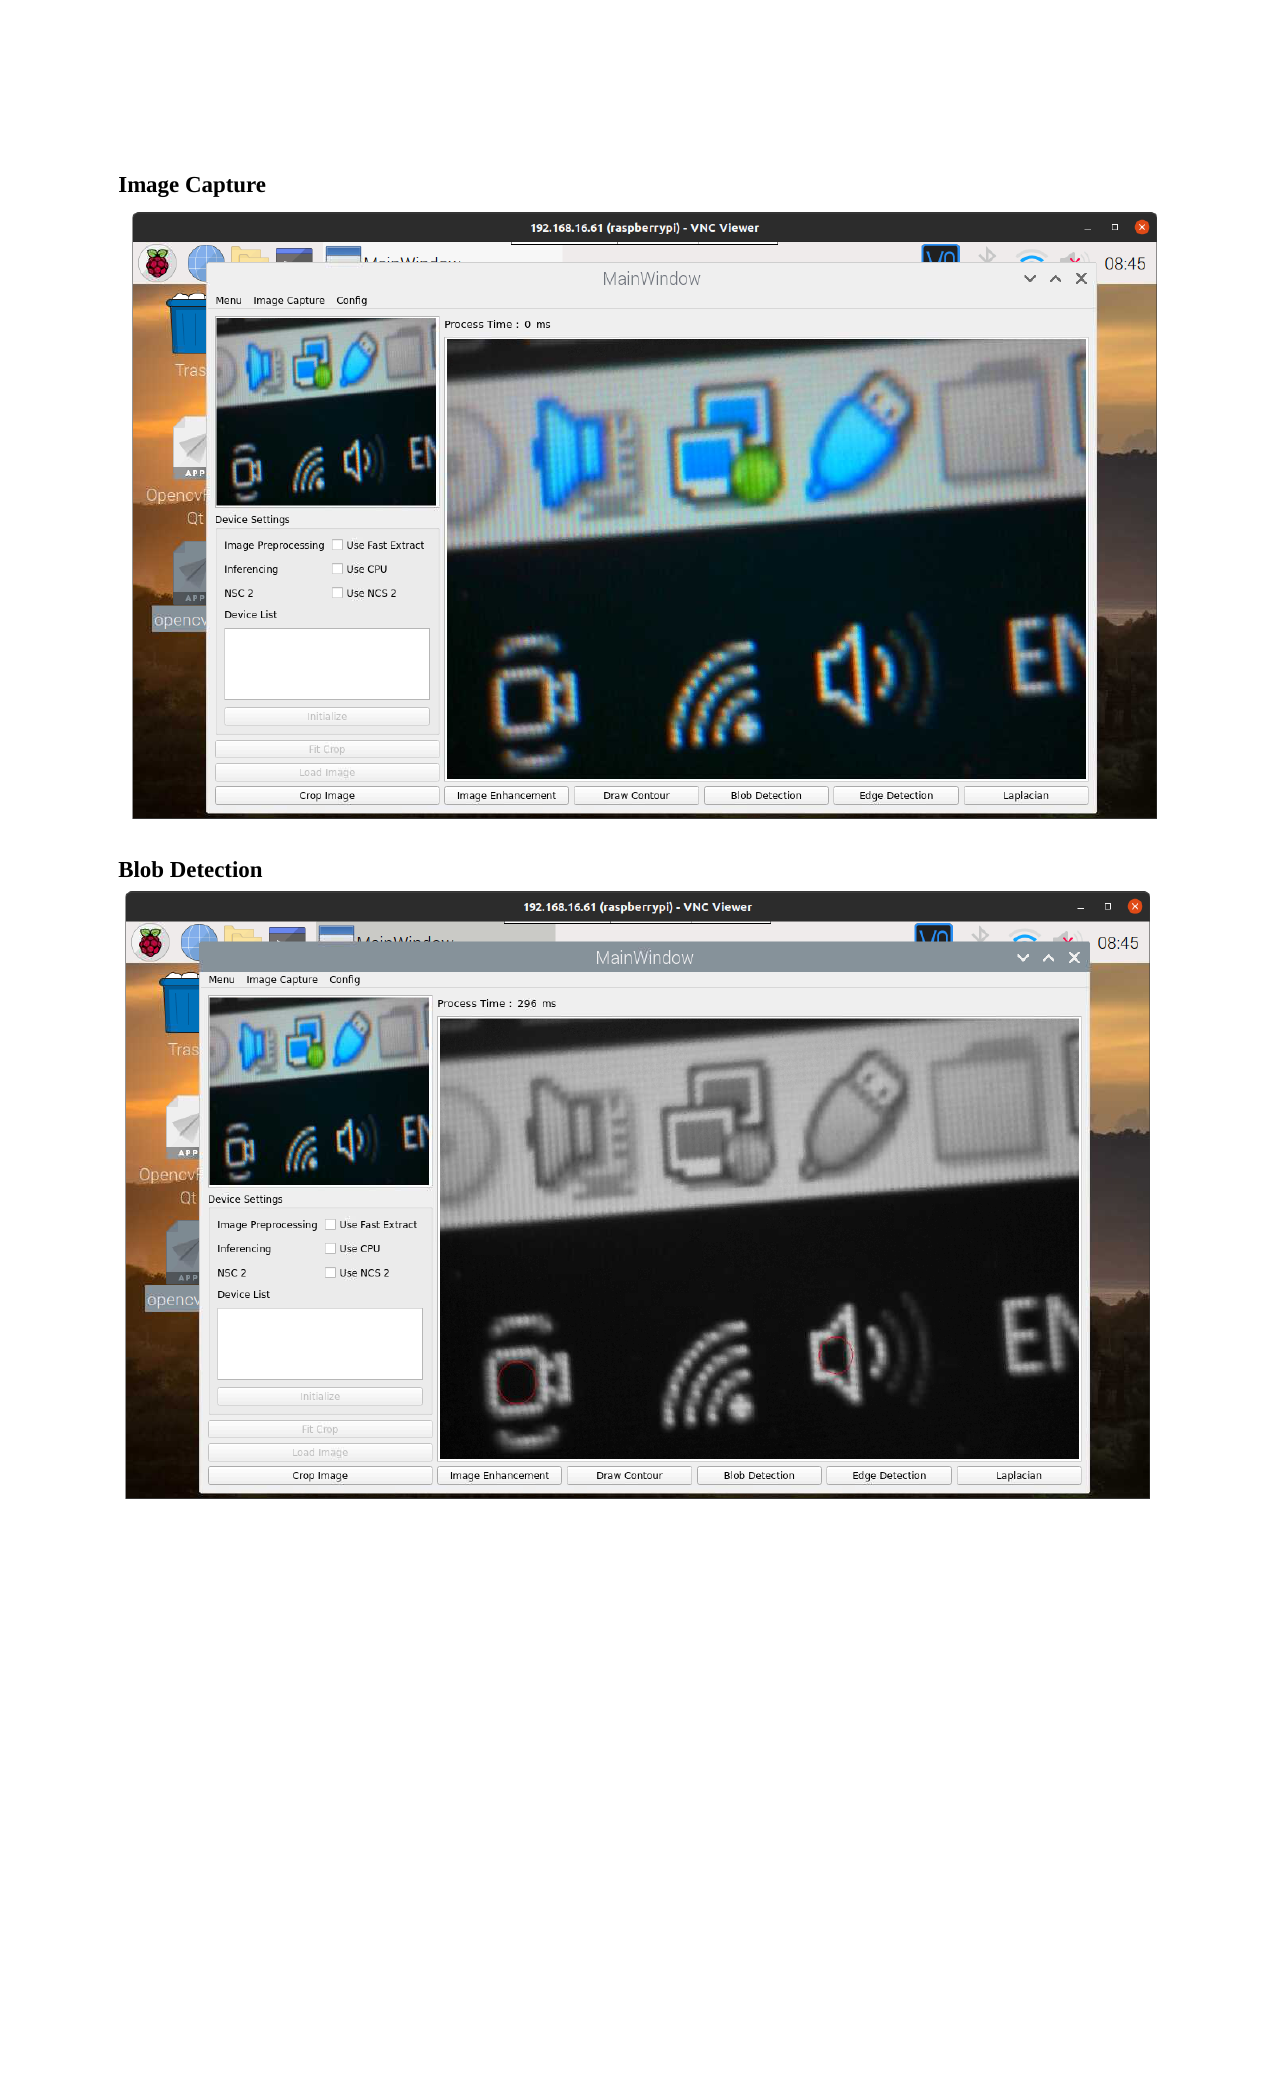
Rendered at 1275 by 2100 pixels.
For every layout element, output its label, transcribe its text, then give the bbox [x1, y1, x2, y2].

text Blob Detection [118, 856, 1157, 882]
picture [118, 886, 1157, 1506]
text Image Capture [118, 171, 1157, 197]
picture [125, 206, 1164, 826]
